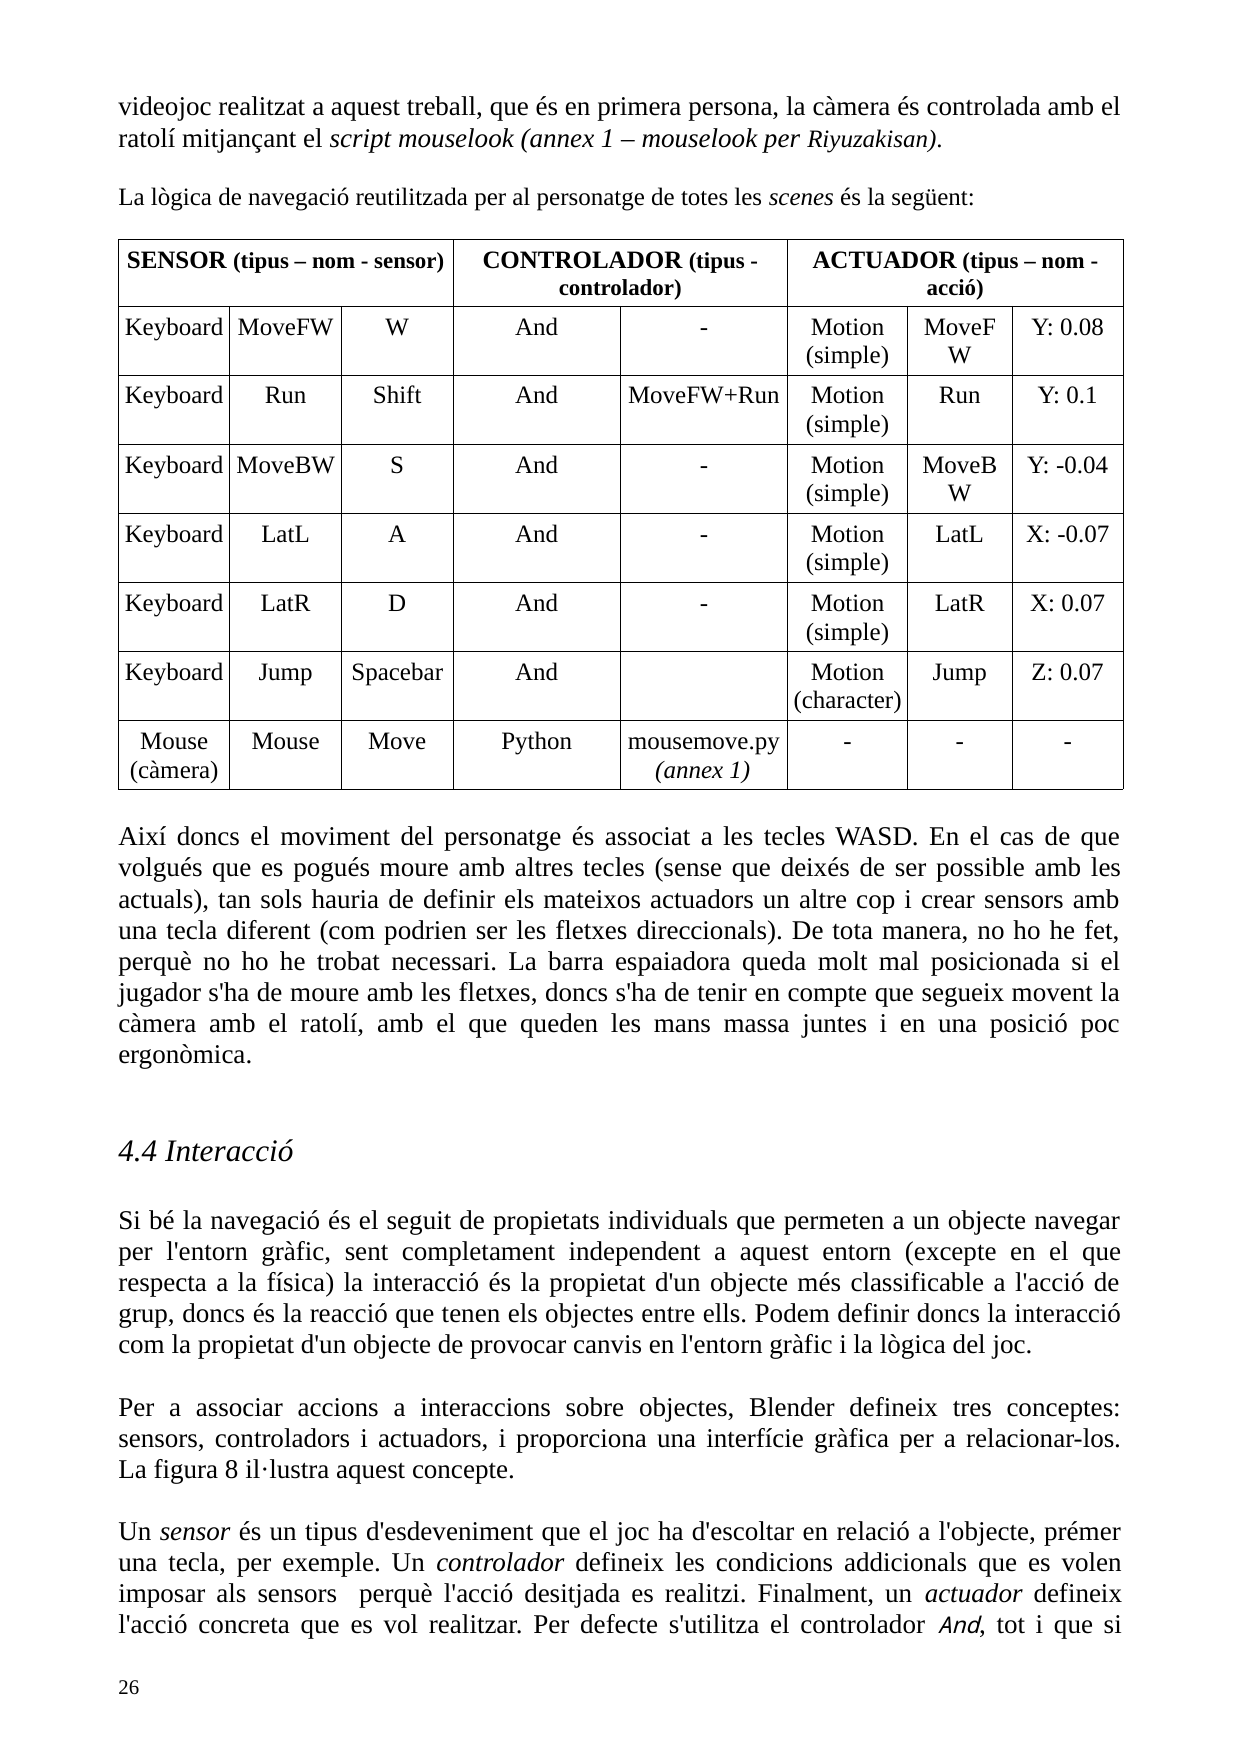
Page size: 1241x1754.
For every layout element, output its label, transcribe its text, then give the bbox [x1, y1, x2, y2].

table_cell LatR [908, 583, 1012, 651]
table_cell Jump [908, 652, 1012, 720]
table_header ACTUADOR (tipus – nom - acció) [788, 240, 1123, 306]
table_cell Shift [342, 376, 453, 444]
table_cell Motion (simple) [788, 583, 907, 651]
text Per a associar accions a interaccions sobre objectes, Blender defineix tres conceptes: sensors, controladors i actuadors, i proporciona una interfície gràfica per a relacionar-los. La figura 8 il·lustra aquest concepte. [118, 1391, 1122, 1484]
table_cell - [1013, 721, 1123, 789]
text Així doncs el moviment del personatge és associat a les tecles WASD. En el cas de que volgués que es pogués moure amb altres tecles (sense que deixés de ser possible amb les actuals), tan sols hauria de definir els mateixos actuadors un altre cop i crear sensors amb una tecla diferent (com podrien ser les fletxes direccionals). De tota manera, no ho he fet, perquè no ho he trobat necessari. La barra espaiadora queda molt mal posicionada si el jugador s'ha de moure amb les fletxes, doncs s'ha de tenir en compte que segueix movent la càmera amb el ratolí, amb el que queden les mans massa juntes i en una posició poc ergonòmica. [118, 820, 1122, 1069]
table_cell Y: -0.04 [1013, 445, 1123, 513]
table_cell Motion (simple) [788, 514, 907, 582]
table_cell Run [908, 376, 1012, 444]
table_cell Move [342, 721, 453, 789]
table_cell - [621, 514, 787, 582]
table_cell Keyboard [119, 652, 229, 720]
table_cell Keyboard [119, 583, 229, 651]
table_cell And [454, 583, 620, 651]
text Un sensor és un tipus d'esdeveniment que el joc ha d'escoltar en relació a l'objecte, prémer una tecla, per exemple. Un controlador defineix les condicions addicionals que es volen imposar als sensors perquè l'acció desitjada es realitzi. Finalment, un actuador defineix l'acció concreta que es vol realitzar. Per defecte s'utilitza el controlador And, tot i que si [118, 1515, 1122, 1641]
table_header SENSOR (tipus – nom - sensor) [119, 240, 453, 306]
table_cell Run [230, 376, 341, 444]
table_cell Mouse (càmera) [119, 721, 229, 789]
text La lògica de navegació reutilitzada per al personatge de totes les scenes és la següent: [118, 182, 1122, 210]
table_cell - [621, 445, 787, 513]
table_cell Y: 0.08 [1013, 307, 1123, 375]
table_cell A [342, 514, 453, 582]
table_cell MoveFW [908, 307, 1012, 375]
table_cell Motion (simple) [788, 445, 907, 513]
table_cell Y: 0.1 [1013, 376, 1123, 444]
table_cell MoveFW+Run [621, 376, 787, 444]
table_cell W [342, 307, 453, 375]
table_cell [621, 652, 787, 720]
table_cell MoveBW [230, 445, 341, 513]
table_cell Motion (character) [788, 652, 907, 720]
text videojoc realitzat a aquest treball, que és en primera persona, la càmera és controlada amb el ratolí mitjançant el script mouselook (annex 1 – mouselook per Riyuzakisan). [118, 91, 1122, 153]
table_cell - [621, 307, 787, 375]
table_cell Motion (simple) [788, 307, 907, 375]
text Si bé la navegació és el seguit de propietats individuals que permeten a un objecte navegar per l'entorn gràfic, sent completament independent a aquest entorn (excepte en el que respecta a la física) la interacció és la propietat d'un objecte més classificable a l'acció de grup, doncs és la reacció que tenen els objectes entre ells. Podem definir doncs la interacció com la propietat d'un objecte de provocar canvis en l'entorn gràfic i la lògica del joc. [118, 1204, 1122, 1359]
table_cell MoveFW [230, 307, 341, 375]
table_cell Keyboard [119, 514, 229, 582]
table_cell And [454, 514, 620, 582]
table_cell - [908, 721, 1012, 789]
table_cell - [621, 583, 787, 651]
table_cell Python [454, 721, 620, 789]
table_cell Mouse [230, 721, 341, 789]
table_cell And [454, 307, 620, 375]
table_cell And [454, 652, 620, 720]
table_cell Keyboard [119, 445, 229, 513]
table_cell Z: 0.07 [1013, 652, 1123, 720]
table_cell Keyboard [119, 376, 229, 444]
table_cell Motion (simple) [788, 376, 907, 444]
table_cell D [342, 583, 453, 651]
table_cell - [788, 721, 907, 789]
table_cell And [454, 376, 620, 444]
table_cell S [342, 445, 453, 513]
table_cell Jump [230, 652, 341, 720]
table_cell LatL [908, 514, 1012, 582]
table_cell Keyboard [119, 307, 229, 375]
table_cell LatL [230, 514, 341, 582]
table_header CONTROLADOR (tipus - controlador) [454, 240, 787, 306]
table_cell And [454, 445, 620, 513]
table_cell MoveBW [908, 445, 1012, 513]
text 4.4 Interacció [118, 1132, 1122, 1168]
table_cell X: -0.07 [1013, 514, 1123, 582]
table_cell mousemove.py (annex 1) [621, 721, 787, 789]
table_cell LatR [230, 583, 341, 651]
table_cell Spacebar [342, 652, 453, 720]
table_cell X: 0.07 [1013, 583, 1123, 651]
